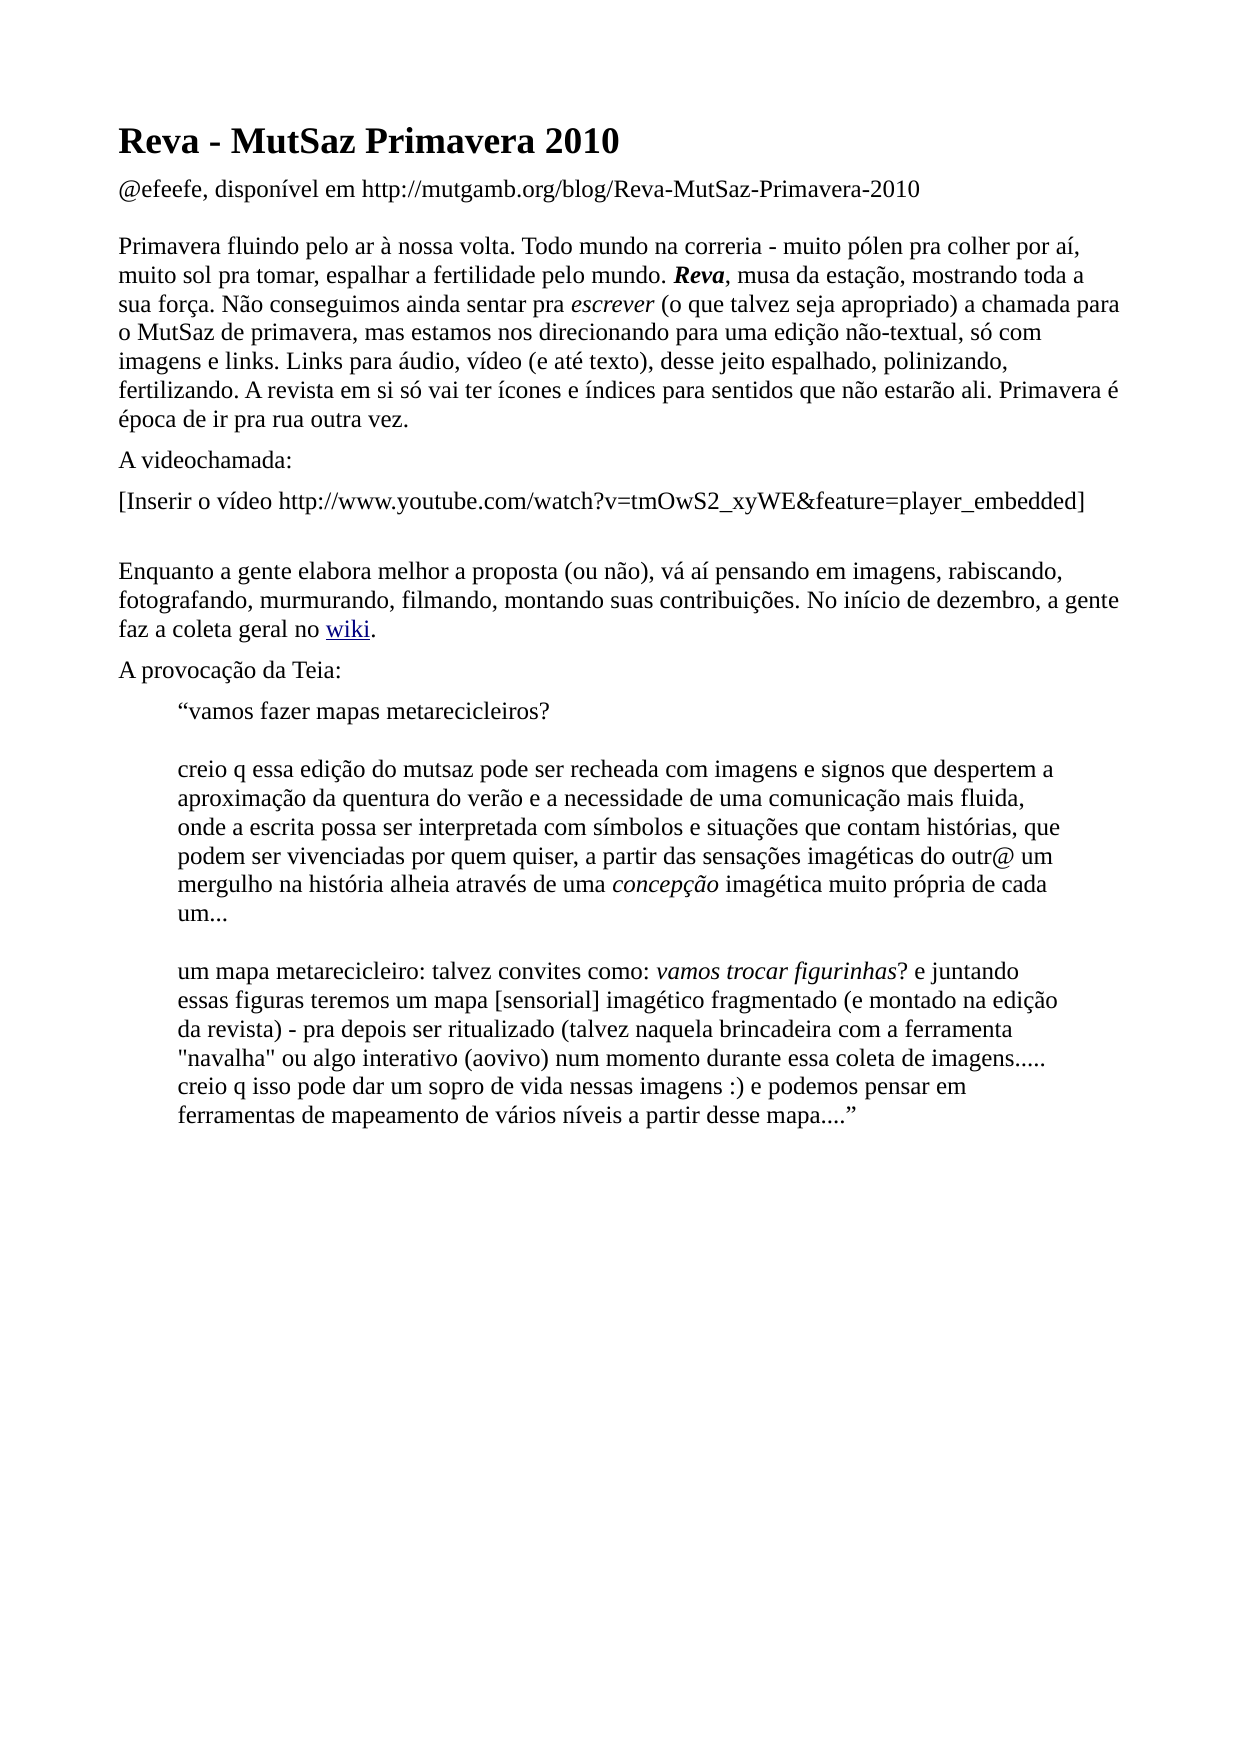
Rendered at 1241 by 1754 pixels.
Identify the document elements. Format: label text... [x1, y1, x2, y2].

text um mapa metarecicleiro: talvez convites como: vamos trocar figurinhas? e juntando essas figuras teremos um mapa [sensorial] imagético fragmentado (e montado na edição da revista) - pra depois ser ritualizado (talvez naquela brincadeira com a ferramenta "navalha" ou algo interativo (aovivo) num momento durante essa coleta de imagens..... creio q isso pode dar um sopro de vida nessas imagens :) e podemos pensar em ferramentas de mapeamento de vários níveis a partir desse mapa....” [177, 956, 1063, 1129]
text Primavera fluindo pelo ar à nossa volta. Todo mundo na correria - muito pólen pra colher por aí, muito sol pra tomar, espalhar a fertilidade pelo mundo. Reva, musa da estação, mostrando toda a sua força. Não conseguimos ainda sentar pra escrever (o que talvez seja apropriado) a chamada para o MutSaz de primavera, mas estamos nos direcionando para uma edição não-textual, só com imagens e links. Links para áudio, vídeo (e até texto), desse jeito espalhado, polinizando, fertilizando. A revista em si só vai ter ícones e índices para sentidos que não estarão ali. Primavera é época de ir pra rua outra vez. [118, 231, 1122, 432]
text Enquanto a gente elabora melhor a proposta (ou não), vá aí pensando em imagens, rabiscando, fotografando, murmurando, filmando, montando suas contribuições. No início de dezembro, a gente faz a coleta geral no wiki. [118, 556, 1122, 642]
text [Inserir o vídeo http://www.youtube.com/watch?v=tmOwS2_xyWE&feature=player_embedded] [118, 486, 1122, 515]
text creio q essa edição do mutsaz pode ser recheada com imagens e signos que despertem a aproximação da quentura do verão e a necessidade de uma comunicação mais fluida, onde a escrita possa ser interpretada com símbolos e situações que contam histórias, que podem ser vivenciadas por quem quiser, a partir das sensações imagéticas do outr@ um mergulho na história alheia através de uma concepção imagética muito própria de cada um... [177, 754, 1063, 927]
text @efeefe, disponível em http://mutgamb.org/blog/Reva-MutSaz-Primavera-2010 [118, 174, 1122, 202]
text A provocação da Teia: [118, 655, 1122, 684]
text “vamos fazer mapas metarecicleiros? [177, 696, 1063, 725]
subtitle Reva - MutSaz Primavera 2010 [118, 118, 1122, 161]
text A videochamada: [118, 445, 1122, 474]
